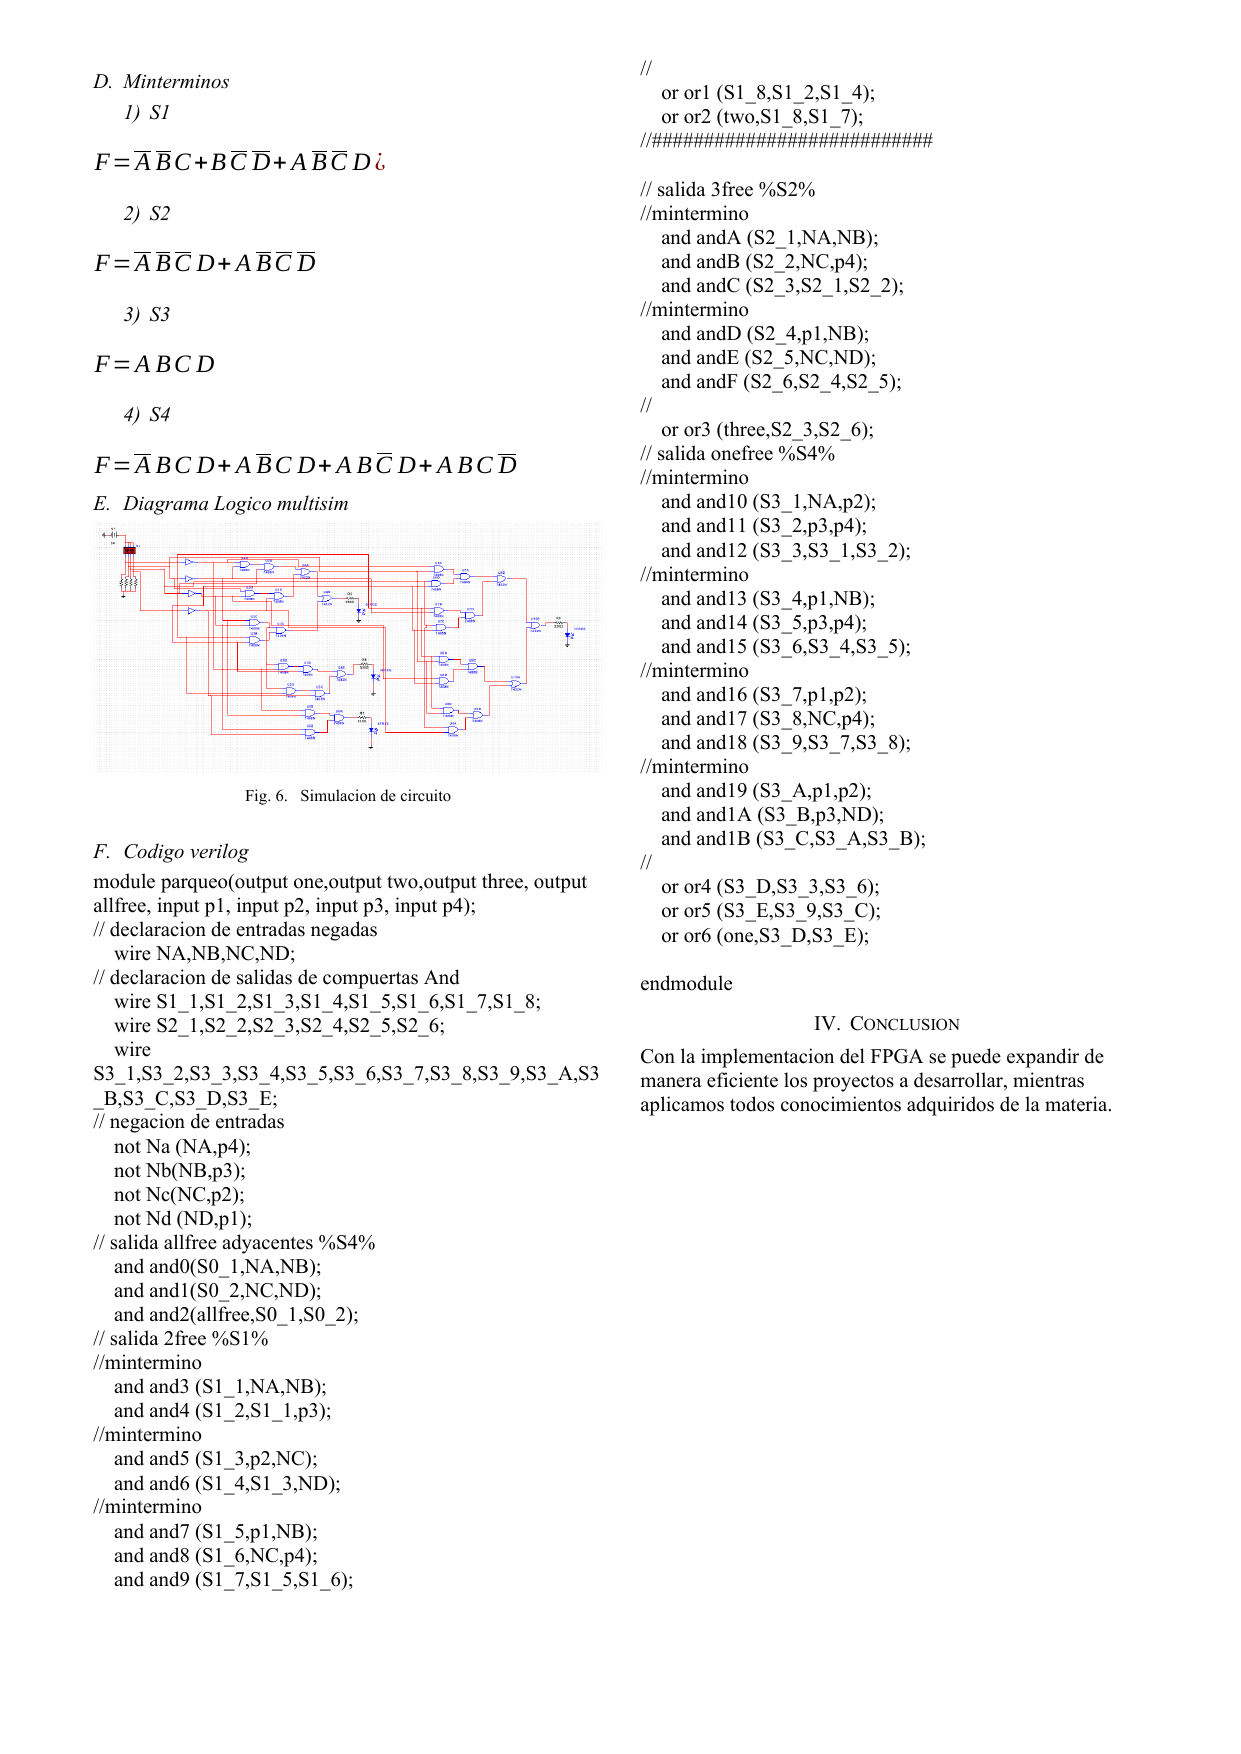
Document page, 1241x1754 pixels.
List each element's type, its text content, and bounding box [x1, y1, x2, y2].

text and and19 (S3_A,p1,p2); [640, 778, 1147, 802]
text or or4 (S3_D,S3_3,S3_6); [640, 874, 1147, 898]
subtitle S1 [93, 99, 603, 124]
text and and17 (S3_8,NC,p4); [640, 706, 1147, 730]
text // negacion de entradas [93, 1109, 603, 1133]
text // salida 2free %S1% [93, 1326, 603, 1350]
text and and13 (S3_4,p1,NB); [640, 586, 1147, 610]
text and and12 (S3_3,S3_1,S3_2); [640, 537, 1147, 562]
text // declaracion de salidas de compuertas And [93, 965, 603, 989]
text and and6 (S1_4,S1_3,ND); [93, 1470, 603, 1494]
text not Nd (ND,p1); [93, 1206, 603, 1230]
text wire S2_1,S2_2,S2_3,S2_4,S2_5,S2_6; [93, 1013, 603, 1037]
text // [640, 850, 1147, 874]
text or or5 (S3_E,S3_9,S3_C); [640, 898, 1147, 922]
text // salida onefree %S4% [640, 441, 1147, 465]
text and and1(S0_2,NC,ND); [93, 1278, 603, 1302]
text and and9 (S1_7,S1_5,S1_6); [93, 1567, 603, 1591]
subtitle Minterminos [93, 69, 603, 93]
text //mintermino [640, 465, 1147, 489]
text and and8 (S1_6,NC,p4); [93, 1543, 603, 1567]
text and and7 (S1_5,p1,NB); [93, 1518, 603, 1543]
text or or1 (S1_8,S1_2,S1_4); [640, 80, 1147, 104]
text and and2(allfree,S0_1,S0_2); [93, 1302, 603, 1326]
text //mintermino [640, 562, 1147, 586]
text and andB (S2_2,NC,p4); [640, 249, 1147, 273]
text and and14 (S3_5,p3,p4); [640, 610, 1147, 634]
text not Nb(NB,p3); [93, 1158, 603, 1182]
text and andF (S2_6,S2_4,S2_5); [640, 369, 1147, 393]
text // salida 3free %S2% [640, 177, 1147, 201]
subtitle S4 [93, 402, 603, 427]
text // declaracion de entradas negadas [93, 917, 603, 941]
text and and15 (S3_6,S3_4,S3_5); [640, 634, 1147, 658]
text wire S1_1,S1_2,S1_3,S1_4,S1_5,S1_6,S1_7,S1_8; [93, 989, 603, 1013]
text and and0(S0_1,NA,NB); [93, 1254, 603, 1278]
text // [640, 56, 1147, 80]
text and andD (S2_4,p1,NB); [640, 321, 1147, 345]
text //mintermino [640, 754, 1147, 778]
subtitle S2 [93, 200, 603, 225]
text and and18 (S3_9,S3_7,S3_8); [640, 730, 1147, 754]
text or or6 (one,S3_D,S3_E); [640, 922, 1147, 947]
text //########################### [640, 128, 1147, 152]
text Con la implementacion del FPGA se puede expandir de manera eficiente los proyectos a desarrollar, mientras aplicamos todos conocimientos adquiridos de la materia. [640, 1044, 1147, 1116]
subtitle Conclusion [640, 1011, 1147, 1035]
subtitle Diagrama Logico multisim [93, 491, 603, 515]
text and andC (S2_3,S2_1,S2_2); [640, 273, 1147, 297]
picture [93, 521, 603, 772]
text not Nc(NC,p2); [93, 1182, 603, 1206]
text and and3 (S1_1,NA,NB); [93, 1374, 603, 1398]
text or or2 (two,S1_8,S1_7); [640, 104, 1147, 128]
text and and4 (S1_2,S1_1,p3); [93, 1398, 603, 1422]
text //mintermino [93, 1494, 603, 1518]
text and and1B (S3_C,S3_A,S3_B); [640, 826, 1147, 850]
text and andE (S2_5,NC,ND); [640, 345, 1147, 369]
subtitle S3 [93, 301, 603, 326]
text and and10 (S3_1,NA,p2); [640, 489, 1147, 513]
list Simulacion de circuito [93, 772, 603, 805]
text wire S3_1,S3_2,S3_3,S3_4,S3_5,S3_6,S3_7,S3_8,S3_9,S3_A,S3_B,S3_C,S3_D,S3_E; [93, 1037, 603, 1109]
text //mintermino [93, 1350, 603, 1374]
text or or3 (three,S2_3,S2_6); [640, 417, 1147, 441]
text //mintermino [640, 201, 1147, 225]
text endmodule [640, 971, 1147, 995]
text and and1A (S3_B,p3,ND); [640, 802, 1147, 826]
text // salida allfree adyacentes %S4% [93, 1230, 603, 1254]
text wire NA,NB,NC,ND; [93, 941, 603, 965]
text and and11 (S3_2,p3,p4); [640, 513, 1147, 537]
text and andA (S2_1,NA,NB); [640, 225, 1147, 249]
subtitle Codigo verilog [93, 838, 603, 863]
text //mintermino [93, 1422, 603, 1446]
text //mintermino [640, 297, 1147, 321]
text //mintermino [640, 658, 1147, 682]
text // [640, 393, 1147, 417]
text and and16 (S3_7,p1,p2); [640, 682, 1147, 706]
text module parqueo(output one,output two,output three, output allfree, input p1, input p2, input p3, input p4); [93, 869, 603, 917]
text not Na (NA,p4); [93, 1133, 603, 1158]
text and and5 (S1_3,p2,NC); [93, 1446, 603, 1470]
